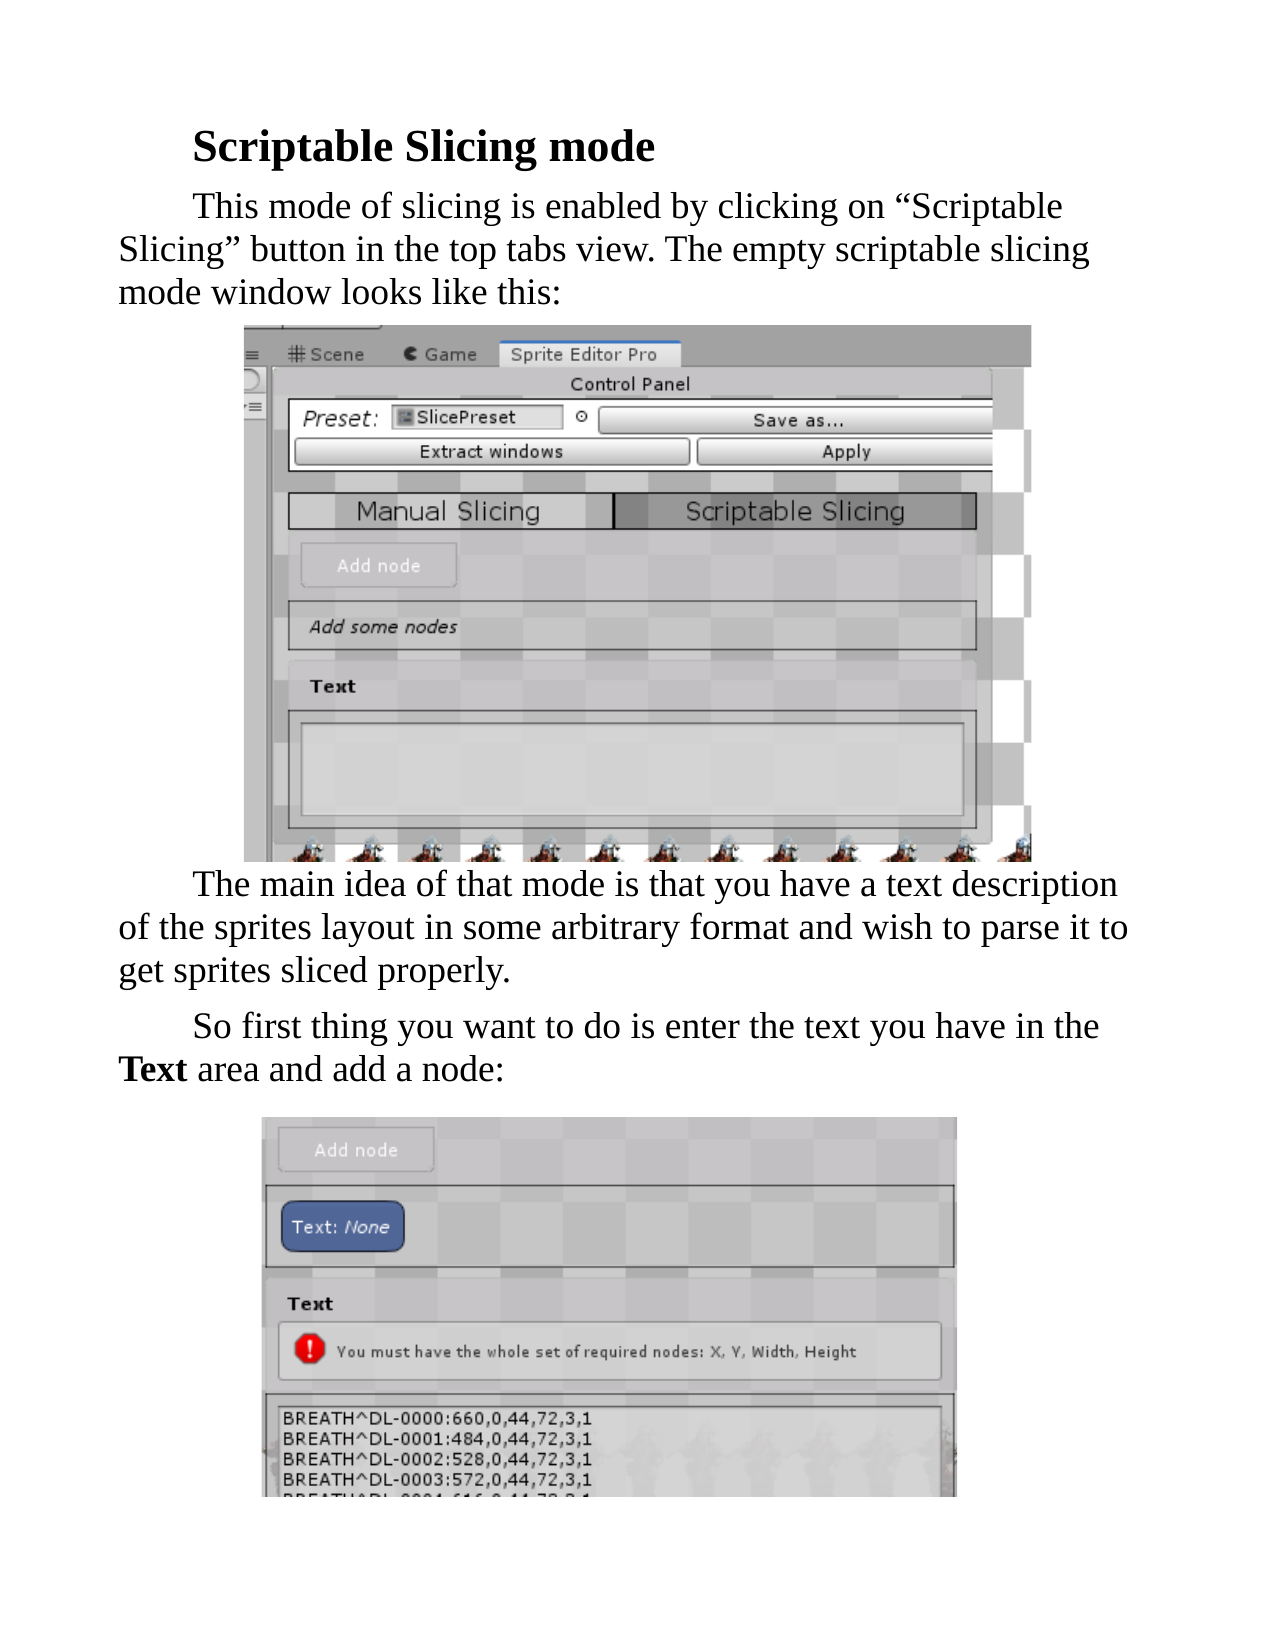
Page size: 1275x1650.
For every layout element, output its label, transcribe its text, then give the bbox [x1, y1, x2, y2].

text This mode of slicing is enabled by clicking on “Scriptable Slicing” button in the top tabs view. The empty scriptable slicing mode window looks like this: [118, 183, 1157, 313]
text The main idea of that mode is that you have a text description of the sprites layout in some arbitrary format and wish to parse it to get sprites sliced properly. [118, 325, 1157, 991]
text Scriptable Slicing mode [118, 118, 1157, 171]
text So first thing you want to do is enter the text you have in the Text area and add a node: [118, 1003, 1157, 1089]
picture [243, 325, 1032, 862]
picture [261, 1117, 958, 1497]
